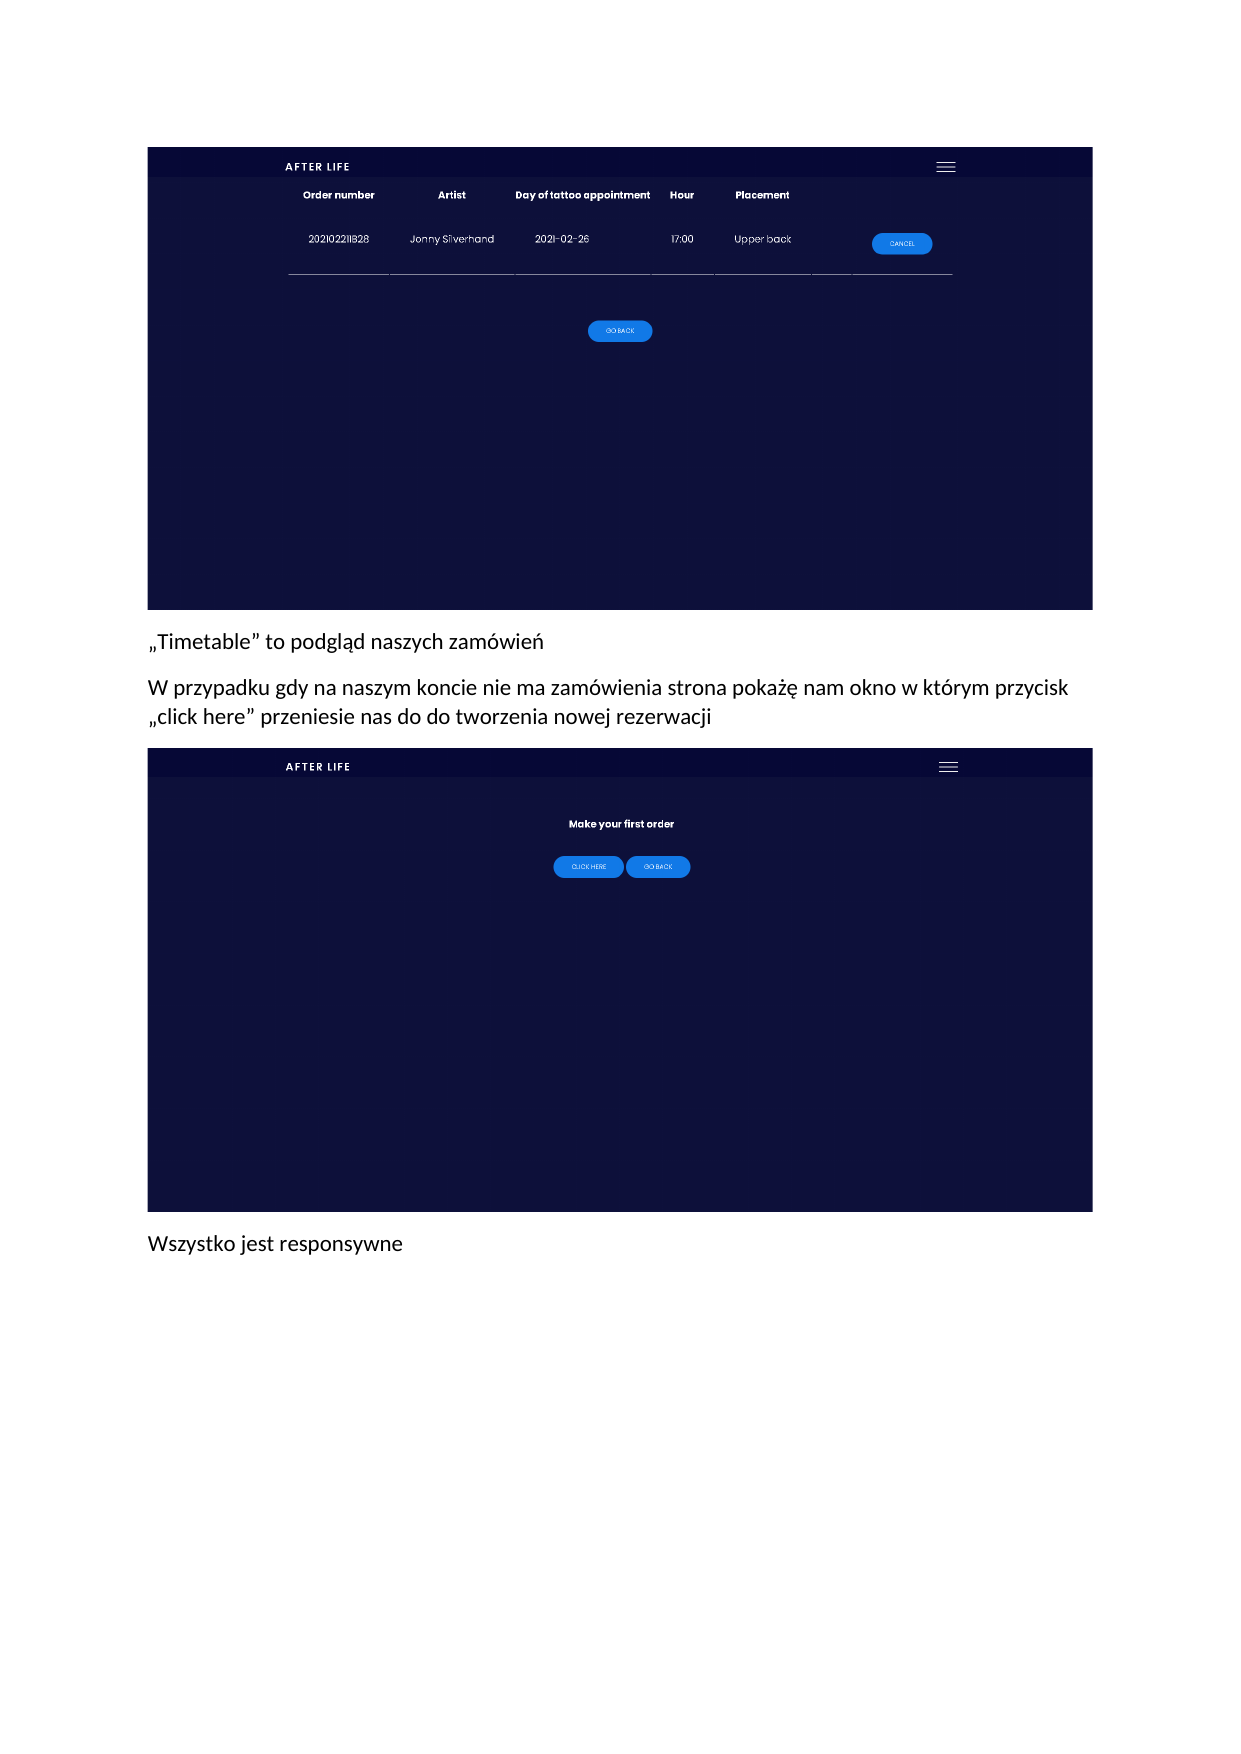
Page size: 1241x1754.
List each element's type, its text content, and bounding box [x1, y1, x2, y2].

text W przypadku gdy na naszym koncie nie ma zamówienia strona pokażę nam okno w którym przycisk „click here” przeniesie nas do do tworzenia nowej rezerwacji [148, 673, 1093, 730]
text Wszystko jest responsywne [148, 1229, 1093, 1257]
text „Timetable” to podgląd naszych zamówień [148, 627, 1093, 656]
